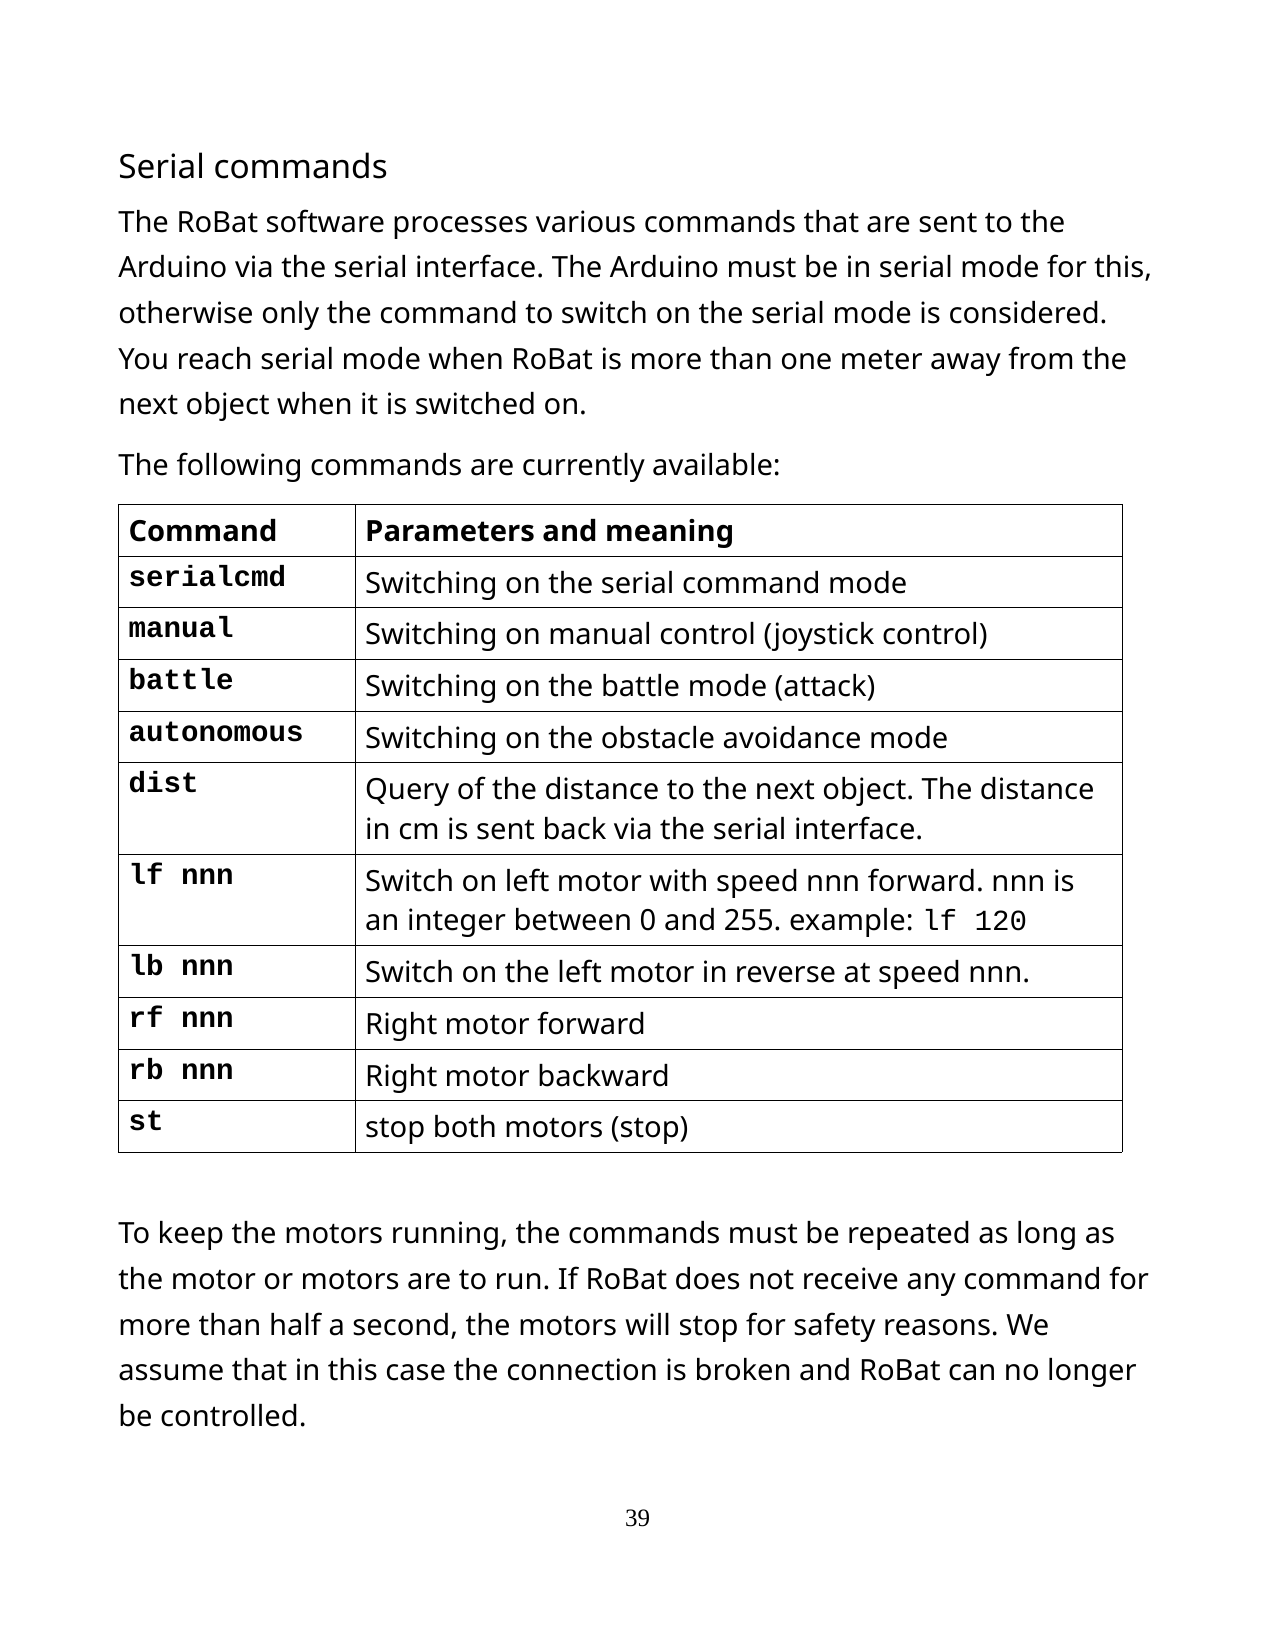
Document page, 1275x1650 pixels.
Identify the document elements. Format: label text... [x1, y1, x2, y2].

text The following commands are currently available: [118, 444, 1157, 483]
table_cell Right motor backward [356, 1050, 1122, 1100]
table_cell Switching on manual control (joystick control) [356, 608, 1122, 659]
table_cell manual [119, 608, 355, 659]
table_cell Switching on the obstacle avoidance mode [356, 712, 1122, 762]
table_cell lb nnn [119, 946, 355, 997]
table_cell dist [119, 763, 355, 854]
table_header Command [119, 505, 355, 556]
table_cell Query of the distance to the next object. The distance in cm is sent back via the serial interface. [356, 763, 1122, 854]
table_cell rf nnn [119, 998, 355, 1048]
subtitle Serial commands [118, 143, 1157, 188]
table_cell Switching on the serial command mode [356, 557, 1122, 607]
text To keep the motors running, the commands must be repeated as long as the motor or motors are to run. If RoBat does not receive any command for more than half a second, the motors will stop for safety reasons. We assume that in this case the connection is broken and RoBat can no longer be controlled. [118, 1213, 1157, 1435]
table_cell stop both motors (stop) [356, 1101, 1122, 1152]
table_cell battle [119, 660, 355, 711]
text The RoBat software processes various commands that are sent to the Arduino via the serial interface. The Arduino must be in serial mode for this, otherwise only the command to switch on the serial mode is considered. You reach serial mode when RoBat is more than one meter away from the next object when it is switched on. [118, 201, 1157, 423]
table_cell Switching on the battle mode (attack) [356, 660, 1122, 711]
table_cell rb nnn [119, 1050, 355, 1100]
table_header Parameters and meaning [356, 505, 1122, 556]
table_cell Right motor forward [356, 998, 1122, 1048]
table_cell serialcmd [119, 557, 355, 607]
table_cell st [119, 1101, 355, 1152]
table_cell Switch on the left motor in reverse at speed nnn. [356, 946, 1122, 997]
table_cell lf nnn [119, 855, 355, 945]
table_cell autonomous [119, 712, 355, 762]
table_cell Switch on left motor with speed nnn forward. nnn is an integer between 0 and 255. example: lf 120 [356, 855, 1122, 945]
